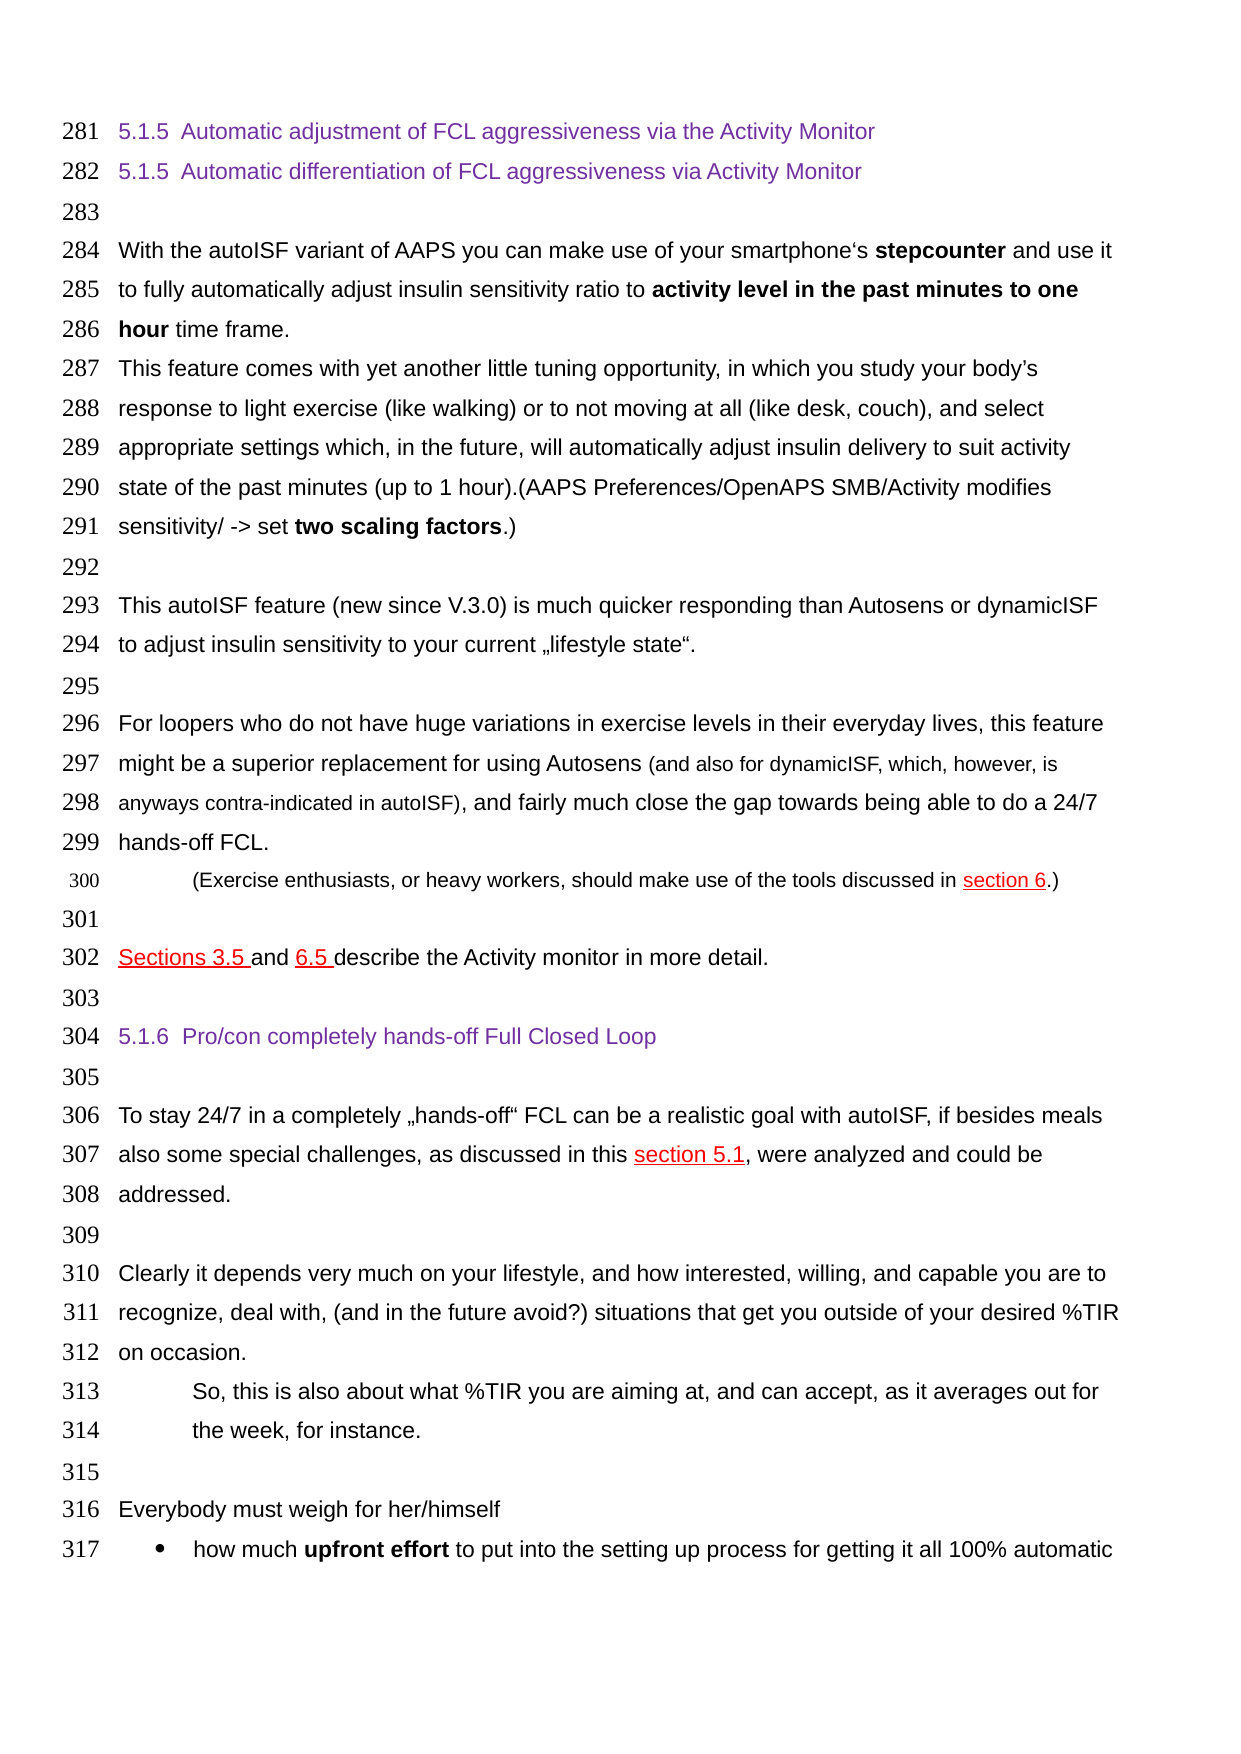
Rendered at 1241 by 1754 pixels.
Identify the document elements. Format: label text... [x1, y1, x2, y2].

text 5.1.5 Automatic differentiation of FCL aggressiveness via Activity Monitor [118, 158, 1122, 184]
text 5.1.5 Automatic adjustment of FCL aggressiveness via the Activity Monitor [118, 118, 1122, 144]
text Everybody must weigh for her/himself [118, 1496, 1122, 1523]
text This autoISF feature (new since V.3.0) is much quicker responding than Autosens or dynamicISF to adjust insulin sensitivity to your current „lifestyle state“. [118, 592, 1122, 658]
text This feature comes with yet another little tuning opportunity, in which you study your body’s response to light exercise (like walking) or to not moving at all (like desk, couch), and select appropriate settings which, in the future, will automatically adjust insulin delivery to suit activity state of the past minutes (up to 1 hour).(AAPS Preferences/OpenAPS SMB/Activity modifies sensitivity/ -> set two scaling factors.) [118, 355, 1122, 539]
text Clearly it depends very much on your lifestyle, and how interested, willing, and capable you are to recognize, deal with, (and in the future avoid?) situations that get you outside of your desired %TIR on occasion. [118, 1259, 1122, 1365]
text To stay 24/7 in a completely „hands-off“ FCL can be a realistic goal with autoISF, if besides meals also some special challenges, as discussed in this section 5.1, were analyzed and could be addressed. [118, 1102, 1122, 1207]
text So, this is also about what %TIR you are aiming at, and can accept, as it averages out for the week, for instance. [192, 1378, 1122, 1444]
text Sections 3.5 and 6.5 describe the Activity monitor in more detail. [118, 944, 1122, 970]
text 5.1.6 Pro/con completely hands-off Full Closed Loop [118, 1023, 1122, 1049]
text (Exercise enthusiasts, or heavy workers, should make use of the tools discussed in section 6.) [192, 868, 1122, 892]
text With the autoISF variant of AAPS you can make use of your smartphone‘s stepcounter and use it to fully automatically adjust insulin sensitivity ratio to activity level in the past minutes to one hour time frame. [118, 237, 1122, 342]
list how much upfront effort to put into the setting up process for getting it all 100% automatic [156, 1536, 1122, 1563]
text For loopers who do not have huge variations in exercise levels in their everyday lives, this feature might be a superior replacement for using Autosens (and also for dynamicISF, which, however, is anyways contra-indicated in autoISF), and fairly much close the gap towards being able to do a 24/7 hands-off FCL. [118, 710, 1122, 855]
